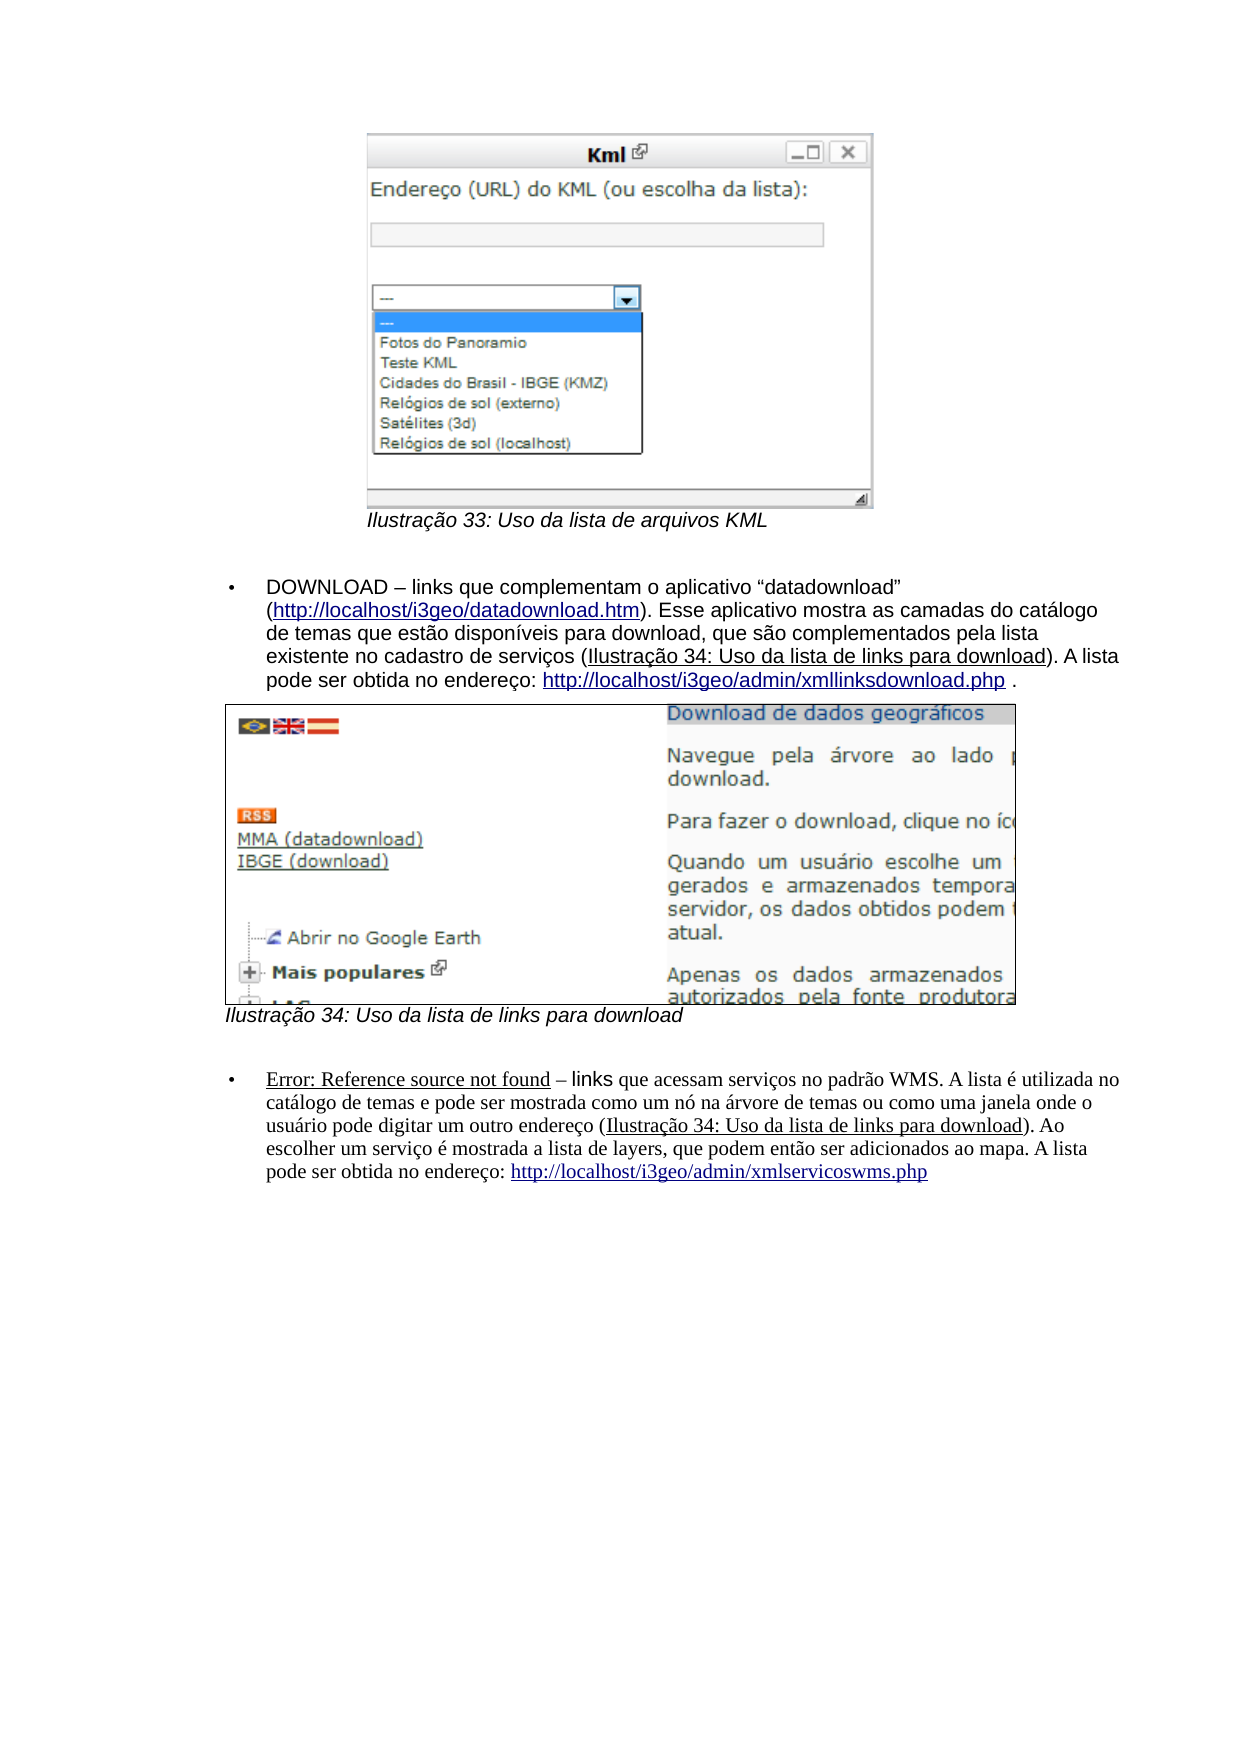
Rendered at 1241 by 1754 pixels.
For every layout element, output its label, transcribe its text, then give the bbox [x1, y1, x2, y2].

text Ilustração 33: Uso da lista de arquivos KML [367, 509, 873, 532]
picture [366, 133, 874, 509]
text Ilustração 34: Uso da lista de links para download [225, 1005, 1015, 1027]
picture [226, 705, 1015, 1004]
list DOWNLOAD – links que complementam o aplicativo “datadownload” (http://localhost/i3geo/datadownload.htm). Esse aplicativo mostra as camadas do catálogo de temas que estão disponíveis para download, que são complementados pela lista existente no cadastro de serviços (Ilustração 34: Uso da lista de links para download). A lista pode ser obtida no endereço: http://localhost/i3geo/admin/xmllinksdownload.php . [228, 575, 1122, 691]
list Erro: Origem da referência não encontrada – links que acessam serviços no padrão WMS. A lista é utilizada no catálogo de temas e pode ser mostrada como um nó na árvore de temas ou como uma janela onde o usuário pode digitar um outro endereço (Ilustração 34: Uso da lista de links para download). Ao escolher um serviço é mostrada a lista de layers, que podem então ser adicionados ao mapa. A lista pode ser obtida no endereço: http://localhost/i3geo/admin/xmlservicoswms.php [228, 1067, 1122, 1183]
